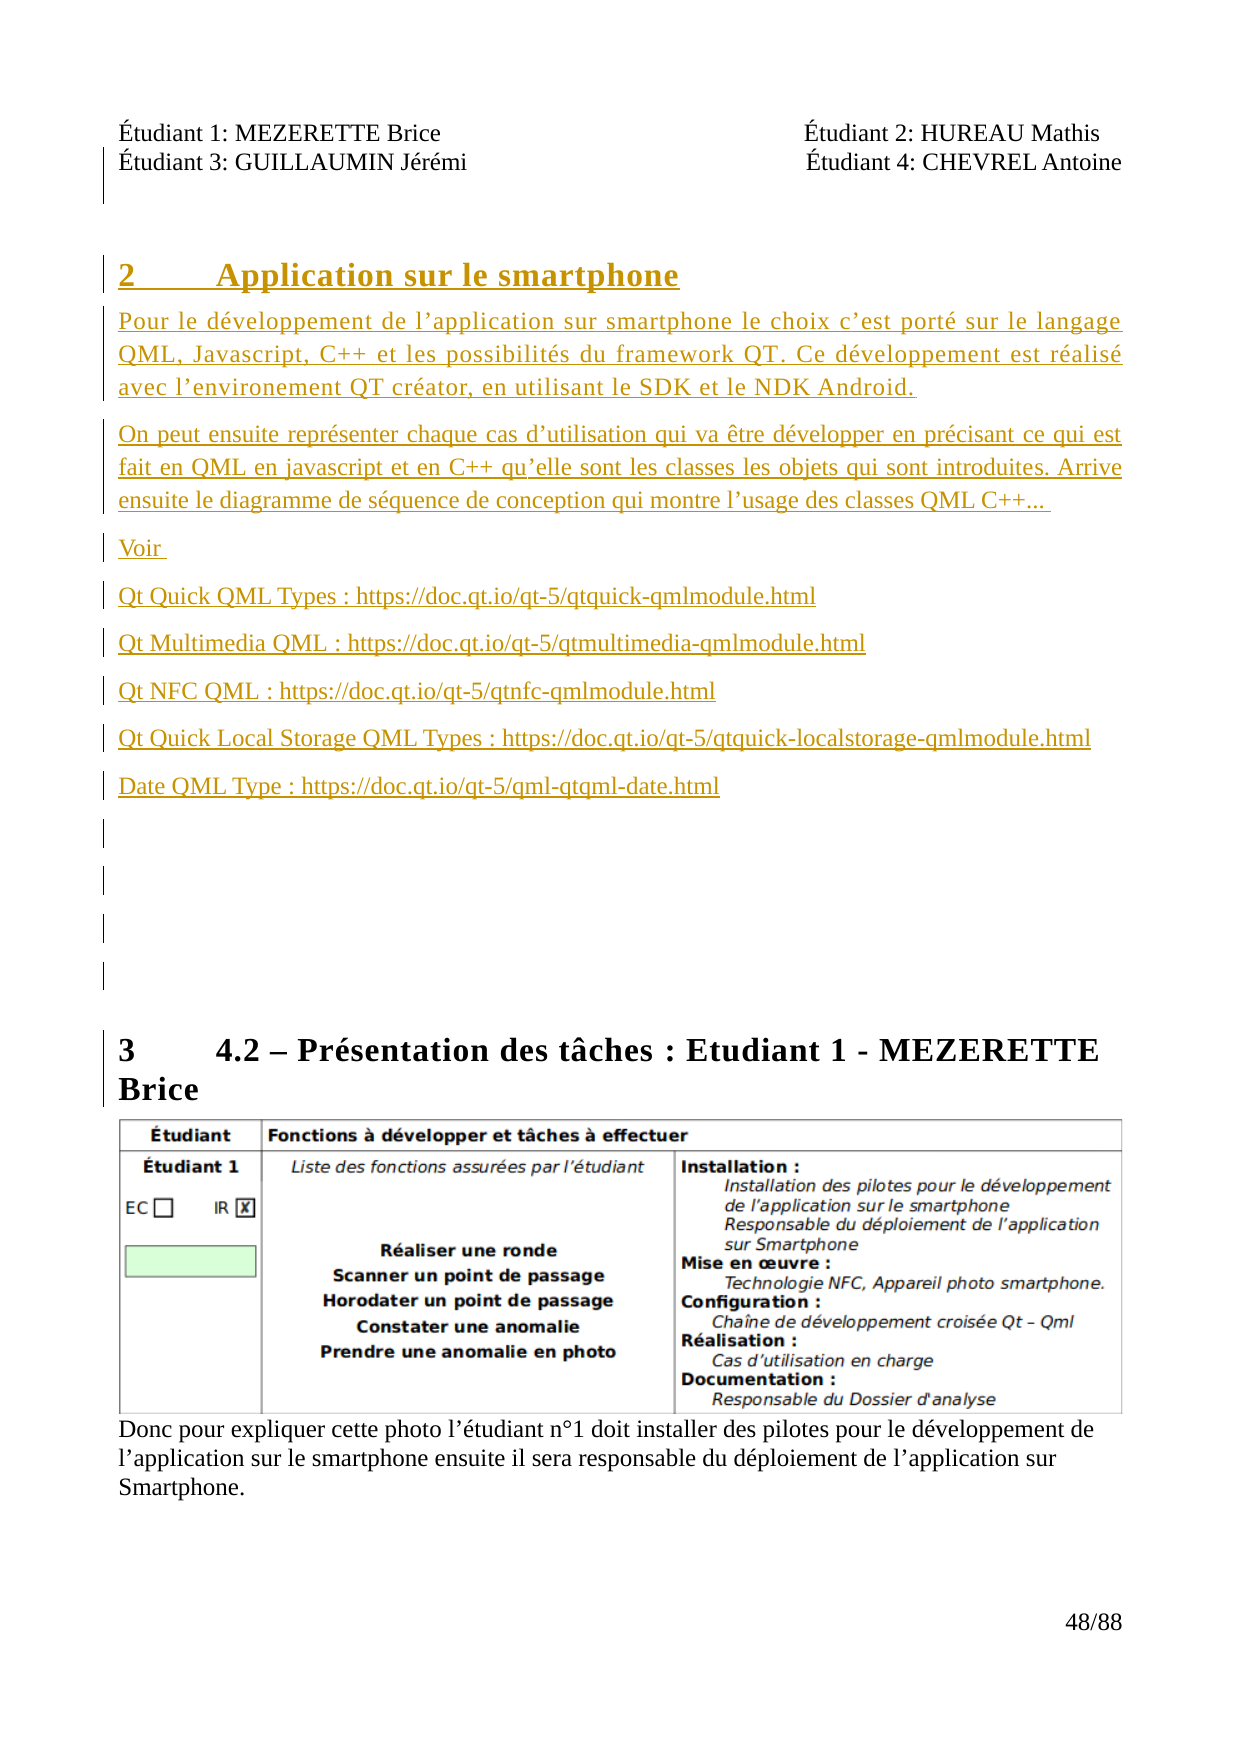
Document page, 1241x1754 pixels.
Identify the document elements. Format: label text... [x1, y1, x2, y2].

text QML, Javascript, C++ et les possibilités du framework QT. Ce développement est réalisé [118, 332, 1122, 364]
text avec l’environement QT créator, en utilisant le SDK et le NDK Android. [118, 365, 1122, 401]
text Qt NFC QML : https://doc.qt.io/qt-5/qtnfc-qmlmodule.html [118, 676, 1122, 705]
text Voir [118, 533, 1122, 562]
text Qt Quick Local Storage QML Types : https://doc.qt.io/qt-5/qtquick-localstorage-qmlmodule.html [118, 723, 1122, 752]
text fait en QML en javascript et en C++ qu’elle sont les classes les objets qui sont introduites. Arrive [118, 446, 1122, 477]
text Qt Quick QML Types : https://doc.qt.io/qt-5/qtquick-qmlmodule.html [118, 581, 1122, 609]
text Date QML Type : https://doc.qt.io/qt-5/qml-qtqml-date.html [118, 771, 1122, 800]
text ensuite le diagramme de séquence de conception qui montre l’usage des classes QML C++... [118, 478, 1122, 514]
subtitle 4.2 – Présentation des tâches : Etudiant 1 - MEZERETTE Brice [118, 1030, 1122, 1107]
subtitle Application sur le smartphone [118, 255, 1122, 293]
text Pour le développement de l’application sur smartphone le choix c’est porté sur le langage [118, 306, 1122, 331]
text Qt Multimedia QML : https://doc.qt.io/qt-5/qtmultimedia-qmlmodule.html [118, 628, 1122, 657]
text Donc pour expliquer cette photo l’étudiant n°1 doit installer des pilotes pour le développement de l’application sur le smartphone ensuite il sera responsable du déploiement de l’application sur Smartphone. [118, 1414, 1122, 1500]
picture [118, 1119, 1123, 1414]
text On peut ensuite représenter chaque cas d’utilisation qui va être développer en précisant ce qui est [118, 419, 1122, 444]
